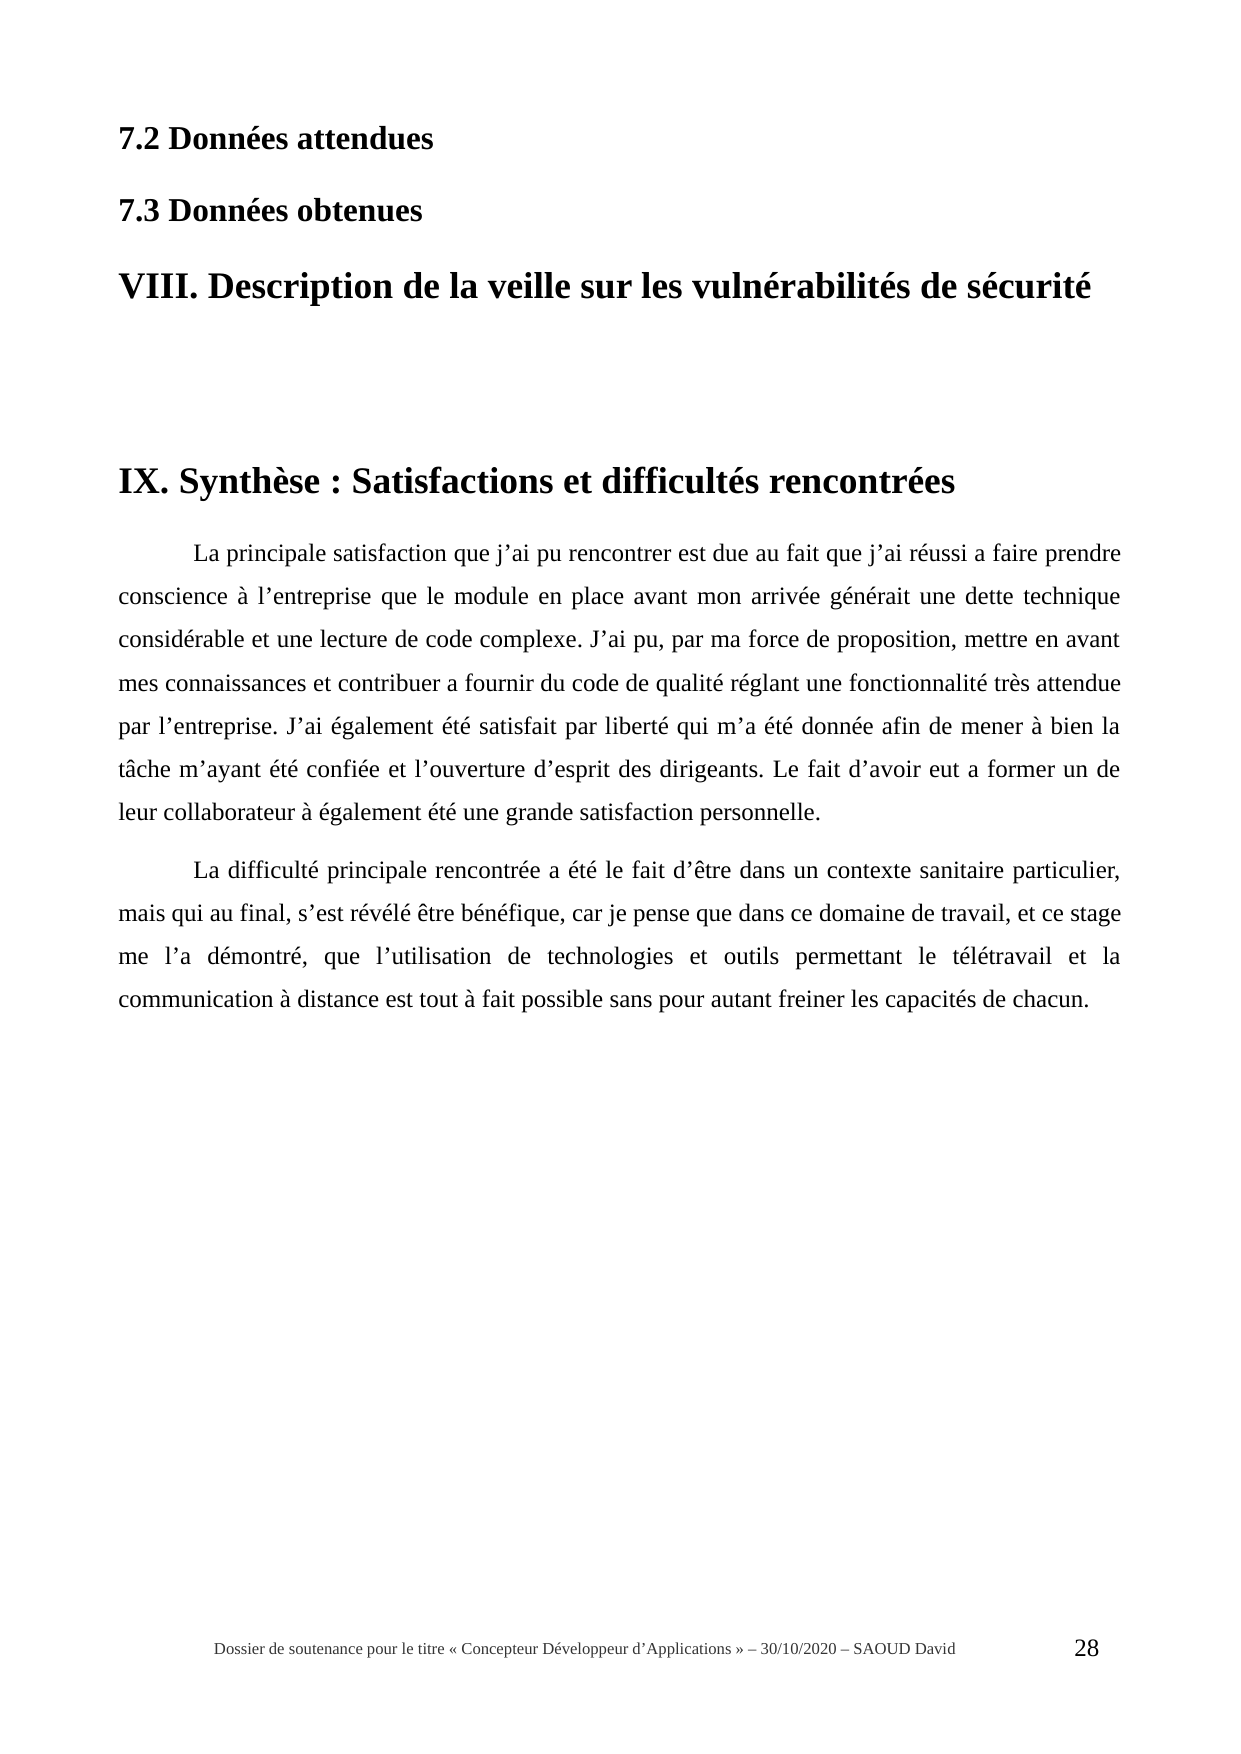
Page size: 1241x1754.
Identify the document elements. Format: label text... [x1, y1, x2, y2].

text La difficulté principale rencontrée a été le fait d’être dans un contexte sanitaire particulier, mais qui au final, s’est révélé être bénéfique, car je pense que dans ce domaine de travail, et ce stage me l’a démontré, que l’utilisation de technologies et outils permettant le télétravail et la communication à distance est tout à fait possible sans pour autant freiner les capacités de chacun. [118, 855, 1122, 1013]
subtitle 7.3 Données obtenues [118, 190, 1122, 229]
text La principale satisfaction que j’ai pu rencontrer est due au fait que j’ai réussi a faire prendre conscience à l’entreprise que le module en place avant mon arrivée générait une dette technique considérable et une lecture de code complexe. J’ai pu, par ma force de proposition, mettre en avant mes connaissances et contribuer a fournir du code de qualité réglant une fonctionnalité très attendue par l’entreprise. J’ai également été satisfait par liberté qui m’a été donnée afin de mener à bien la tâche m’ayant été confiée et l’ouverture d’esprit des dirigeants. Le fait d’avoir eut a former un de leur collaborateur à également été une grande satisfaction personnelle. [118, 538, 1122, 826]
subtitle IX. Synthèse : Satisfactions et difficultés rencontrées [118, 459, 1122, 502]
subtitle VIII. Description de la veille sur les vulnérabilités de sécurité [118, 263, 1122, 306]
subtitle 7.2 Données attendues [118, 118, 1122, 156]
